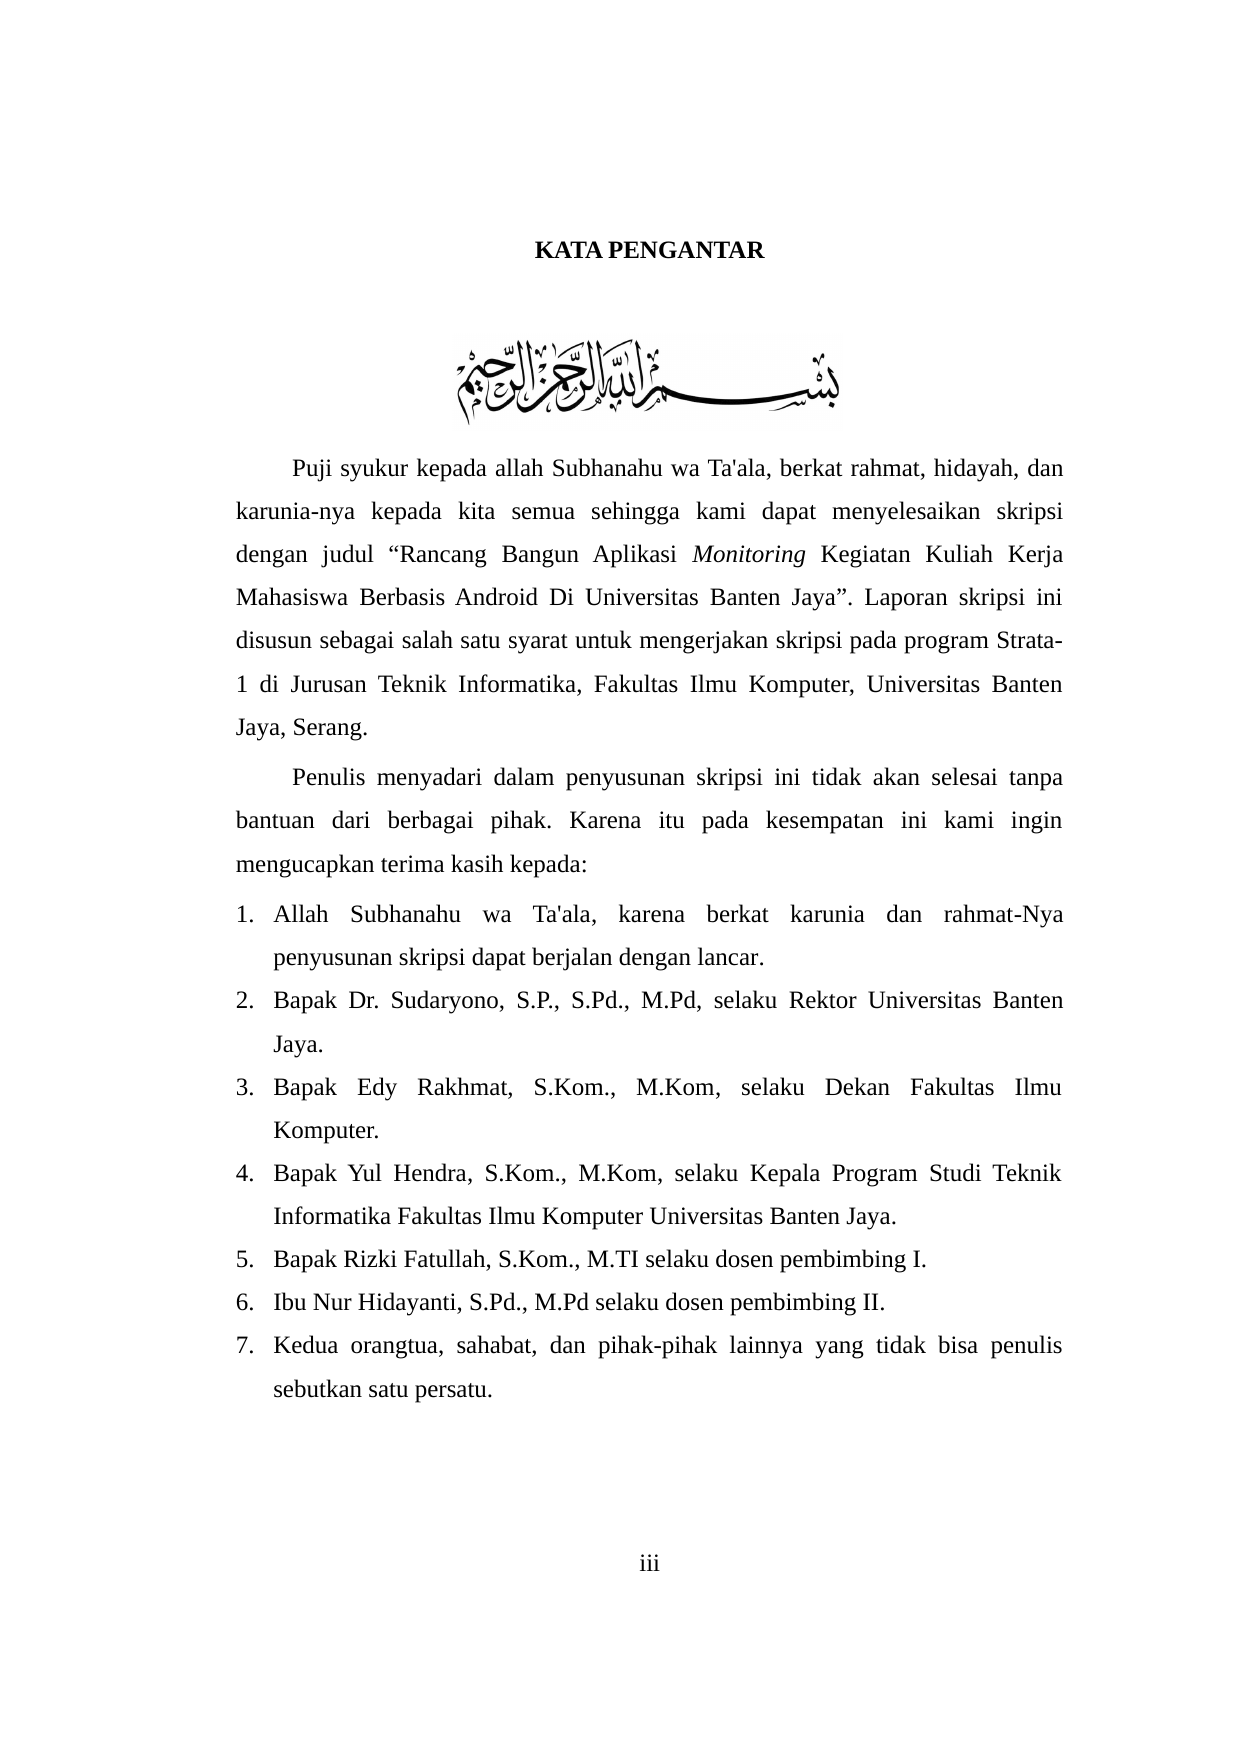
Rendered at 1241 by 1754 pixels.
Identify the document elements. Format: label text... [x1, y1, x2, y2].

list Bapak Rizki Fatullah, S.Kom., M.TI selaku dosen pembimbing I. [236, 1244, 1063, 1273]
list Bapak Edy Rakhmat, S.Kom., M.Kom, selaku Dekan Fakultas Ilmu Komputer. [236, 1072, 1062, 1144]
list Ibu Nur Hidayanti, S.Pd., M.Pd selaku dosen pembimbing II. [236, 1287, 1063, 1316]
list Kedua orangtua, sahabat, dan pihak-pihak lainnya yang tidak bisa penulis sebutkan satu persatu. [236, 1331, 1063, 1402]
list Bapak Dr. Sudaryono, S.P., S.Pd., M.Pd, selaku Rektor Universitas Banten Jaya. [236, 986, 1063, 1057]
text KATA PENGANTAR [236, 236, 1063, 264]
text Penulis menyadari dalam penyusunan skripsi ini tidak akan selesai tanpa bantuan dari berbagai pihak. Karena itu pada kesempatan ini kami ingin mengucapkan terima kasih kepada: [236, 762, 1063, 877]
list Allah Subhanahu wa Ta'ala, karena berkat karunia dan rahmat-Nya penyusunan skripsi dapat berjalan dengan lancar. [236, 899, 1063, 971]
list Bapak Yul Hendra, S.Kom., M.Kom, selaku Kepala Program Studi Teknik Informatika Fakultas Ilmu Komputer Universitas Banten Jaya. [236, 1158, 1062, 1230]
text Puji syukur kepada allah Subhanahu wa Ta'ala, berkat rahmat, hidayah, dan karunia-nya kepada kita semua sehingga kami dapat menyelesaikan skripsi dengan judul “Rancang Bangun Aplikasi Monitoring Kegiatan Kuliah Kerja Mahasiswa Berbasis Android Di Universitas Banten Jaya”. Laporan skripsi ini disusun sebagai salah satu syarat untuk mengerjakan skripsi pada program Strata-1 di Jurusan Teknik Informatika, Fakultas Ilmu Komputer, Universitas Banten Jaya, Serang. [236, 453, 1063, 741]
picture [452, 333, 843, 431]
